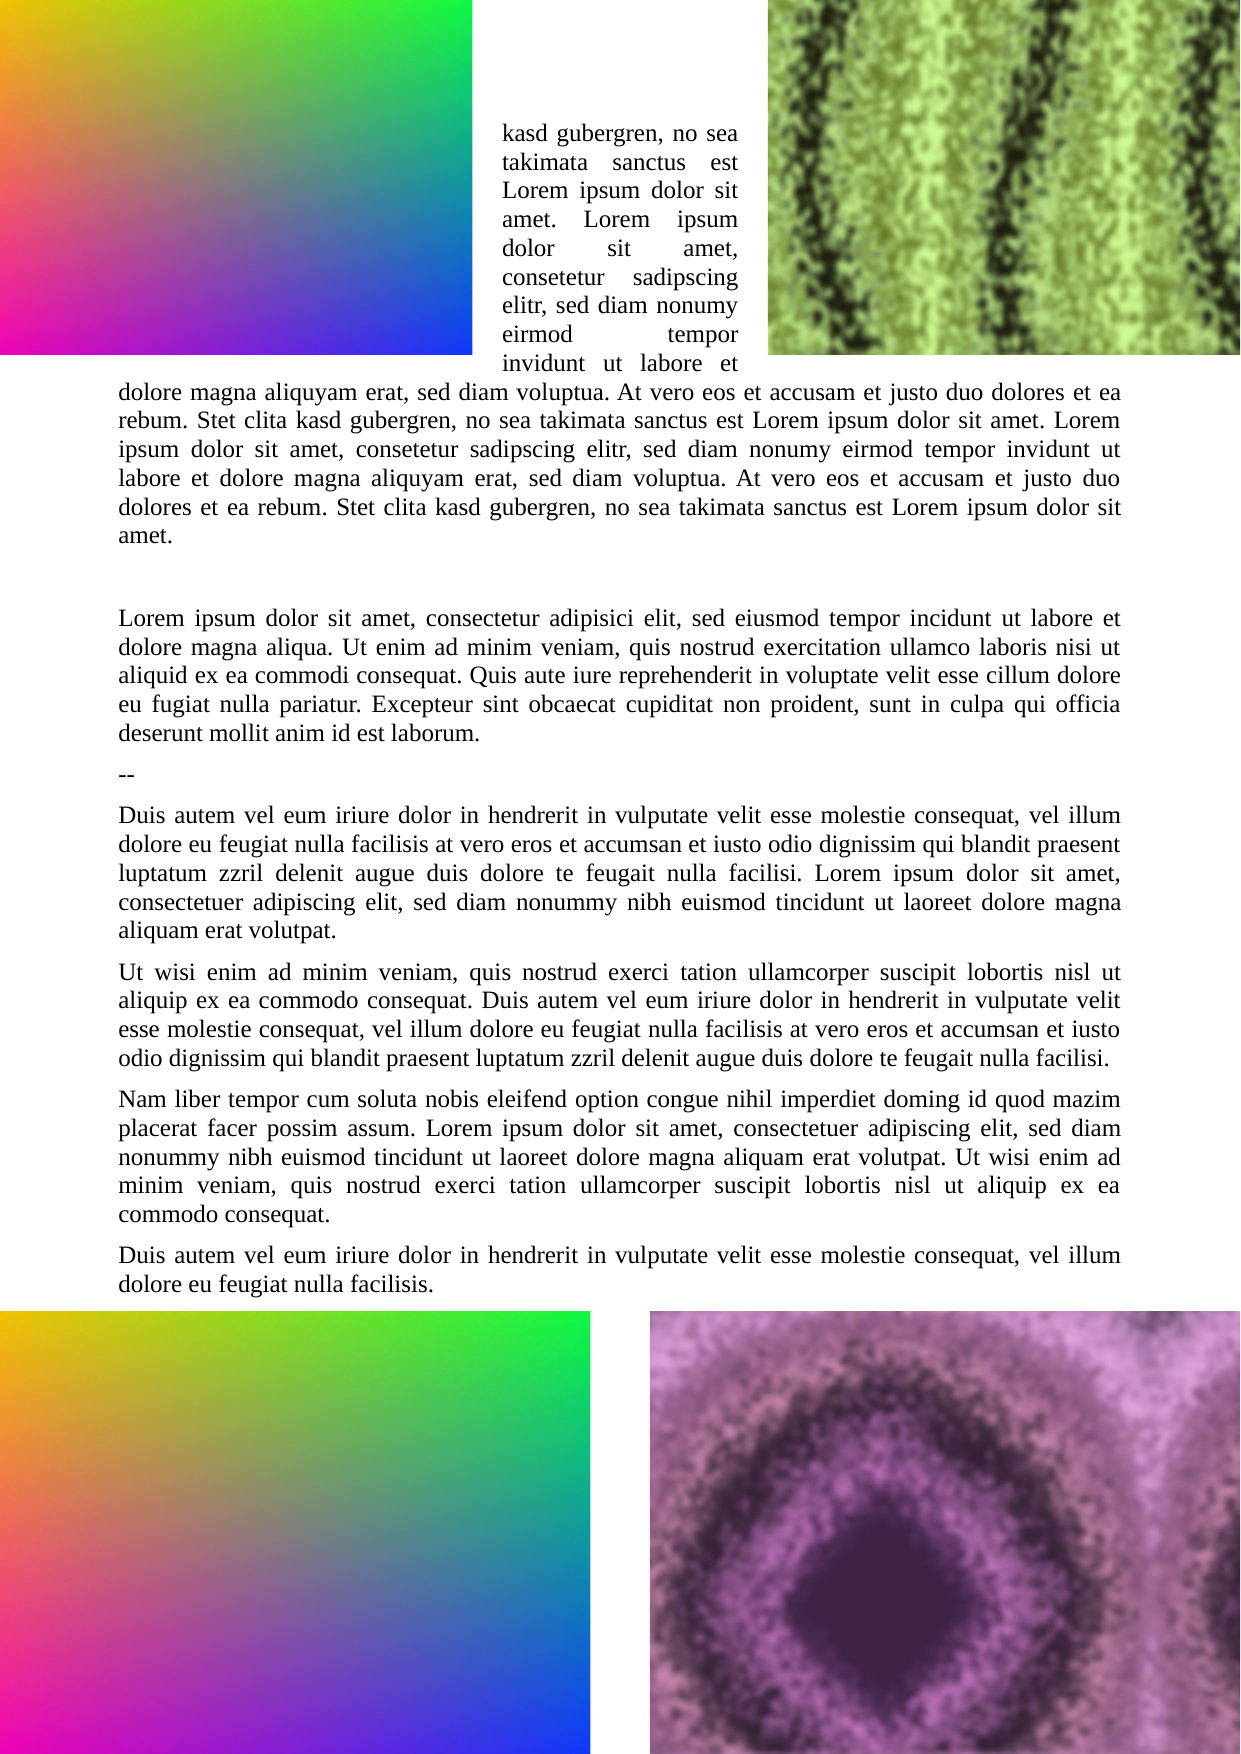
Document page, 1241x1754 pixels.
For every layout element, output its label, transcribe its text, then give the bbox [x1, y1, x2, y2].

text kasd gubergren, no sea takimata sanctus est Lorem ipsum dolor sit amet. Lorem ipsum dolor sit amet, consetetur sadipscing elitr, sed diam nonumy eirmod tempor invidunt ut labore et dolore magna aliquyam erat, sed diam voluptua. At vero eos et accusam et justo duo dolores et ea rebum. Stet clita kasd gubergren, no sea takimata sanctus est Lorem ipsum dolor sit amet. Lorem ipsum dolor sit amet, consetetur sadipscing elitr, sed diam nonumy eirmod tempor invidunt ut labore et dolore magna aliquyam erat, sed diam voluptua. At vero eos et accusam et justo duo dolores et ea rebum. Stet clita kasd gubergren, no sea takimata sanctus est Lorem ipsum dolor sit amet. [118, 118, 1122, 549]
text -- [118, 759, 1122, 788]
text Nam liber tempor cum soluta nobis eleifend option congue nihil imperdiet doming id quod mazim placerat facer possim assum. Lorem ipsum dolor sit amet, consectetuer adipiscing elit, sed diam nonummy nibh euismod tincidunt ut laoreet dolore magna aliquam erat volutpat. Ut wisi enim ad minim veniam, quis nostrud exerci tation ullamcorper suscipit lobortis nisl ut aliquip ex ea commodo consequat. [118, 1084, 1122, 1228]
picture [0, 0, 473, 355]
picture [0, 1311, 591, 1754]
text Duis autem vel eum iriure dolor in hendrerit in vulputate velit esse molestie consequat, vel illum dolore eu feugiat nulla facilisis at vero eros et accumsan et iusto odio dignissim qui blandit praesent luptatum zzril delenit augue duis dolore te feugait nulla facilisi. Lorem ipsum dolor sit amet, consectetuer adipiscing elit, sed diam nonummy nibh euismod tincidunt ut laoreet dolore magna aliquam erat volutpat. [118, 801, 1122, 944]
text Ut wisi enim ad minim veniam, quis nostrud exerci tation ullamcorper suscipit lobortis nisl ut aliquip ex ea commodo consequat. Duis autem vel eum iriure dolor in hendrerit in vulputate velit esse molestie consequat, vel illum dolore eu feugiat nulla facilisis at vero eros et accumsan et iusto odio dignissim qui blandit praesent luptatum zzril delenit augue duis dolore te feugait nulla facilisi. [118, 957, 1122, 1072]
picture [649, 1311, 1241, 1754]
picture [767, 0, 1241, 355]
text Duis autem vel eum iriure dolor in hendrerit in vulputate velit esse molestie consequat, vel illum dolore eu feugiat nulla facilisis. [118, 1241, 1122, 1298]
text Lorem ipsum dolor sit amet, consectetur adipisici elit, sed eiusmod tempor incidunt ut labore et dolore magna aliqua. Ut enim ad minim veniam, quis nostrud exercitation ullamco laboris nisi ut aliquid ex ea commodi consequat. Quis aute iure reprehenderit in voluptate velit esse cillum dolore eu fugiat nulla pariatur. Excepteur sint obcaecat cupiditat non proident, sunt in culpa qui officia deserunt mollit anim id est laborum. [118, 603, 1122, 747]
